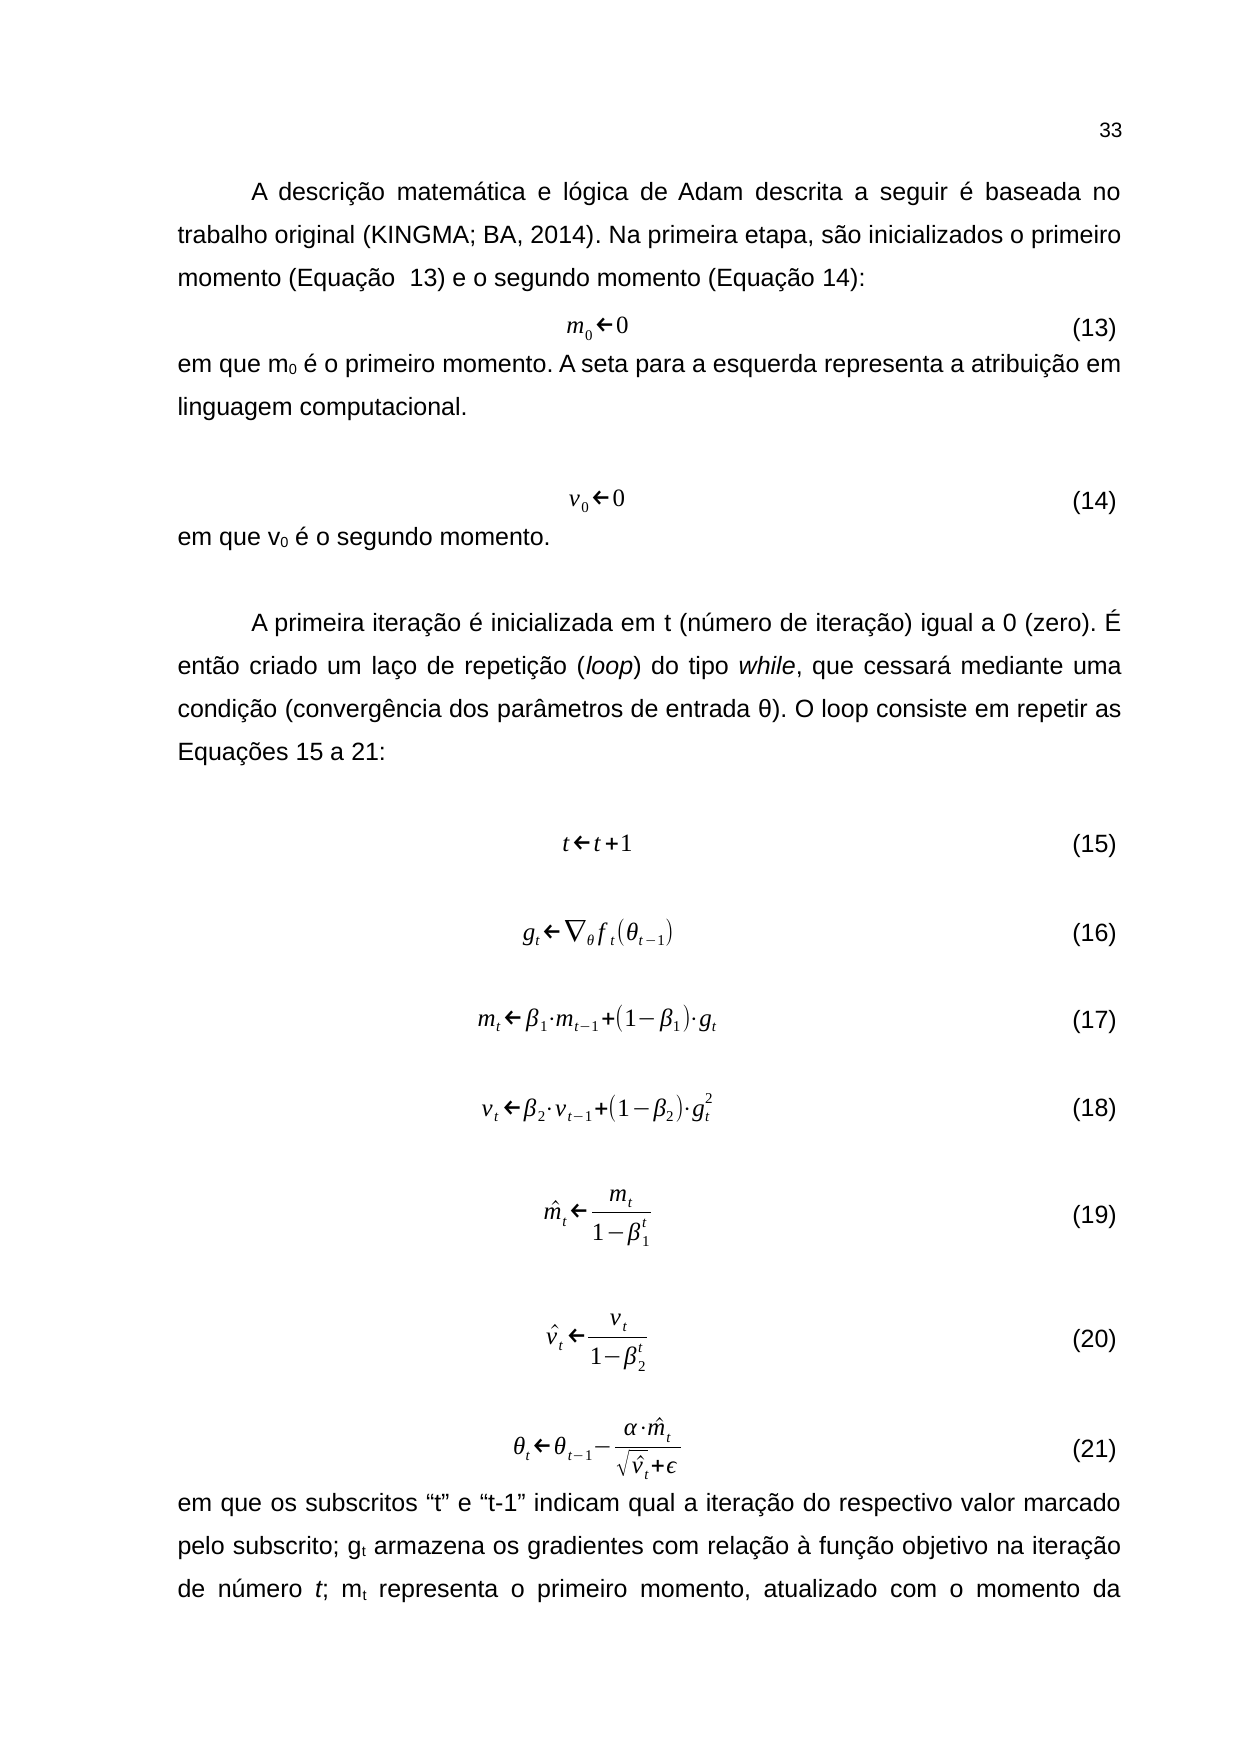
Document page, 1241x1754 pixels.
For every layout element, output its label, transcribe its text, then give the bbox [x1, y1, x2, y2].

table_header (13) [1017, 306, 1122, 349]
table_header [177, 479, 1017, 521]
table_header (18) [1017, 1084, 1122, 1130]
table_header [177, 823, 1017, 863]
text A primeira iteração é inicializada em t (número de iteração) igual a 0 (zero). É então criado um laço de repetição (loop) do tipo while, que cessará mediante uma condição (convergência dos parâmetros de entrada θ). O loop consiste em repetir as Equações 15 a 21: [177, 608, 1122, 766]
text em que m0 é o primeiro momento. A seta para a esquerda representa a atribuição em linguagem computacional. [177, 349, 1122, 421]
table_header (15) [1017, 823, 1122, 863]
table_header (21) [1017, 1408, 1122, 1488]
table_header [177, 1084, 1017, 1130]
table_header [177, 1408, 1017, 1488]
table_header (17) [1017, 998, 1122, 1041]
text A descrição matemática e lógica de Adam descrita a seguir é baseada no trabalho original (KINGMA; BA, 2014). Na primeira etapa, são inicializados o primeiro momento (Equação 13) e o segundo momento (Equação 14): [177, 177, 1122, 292]
table_header (20) [1017, 1298, 1122, 1379]
table_header [177, 911, 1017, 954]
table_header [177, 306, 1017, 349]
table_header [177, 1298, 1017, 1379]
text em que os subscritos “t” e “t-1” indicam qual a iteração do respectivo valor marcado pelo subscrito; gt armazena os gradientes com relação à função objetivo na iteração de número t; mt representa o primeiro momento, atualizado com o momento da [177, 1488, 1122, 1603]
table_header [177, 998, 1017, 1041]
table_header (19) [1017, 1174, 1122, 1255]
table_header (14) [1017, 479, 1122, 521]
table_header [177, 1174, 1017, 1255]
table_header (16) [1017, 911, 1122, 954]
text em que v0 é o segundo momento. [177, 521, 1122, 550]
